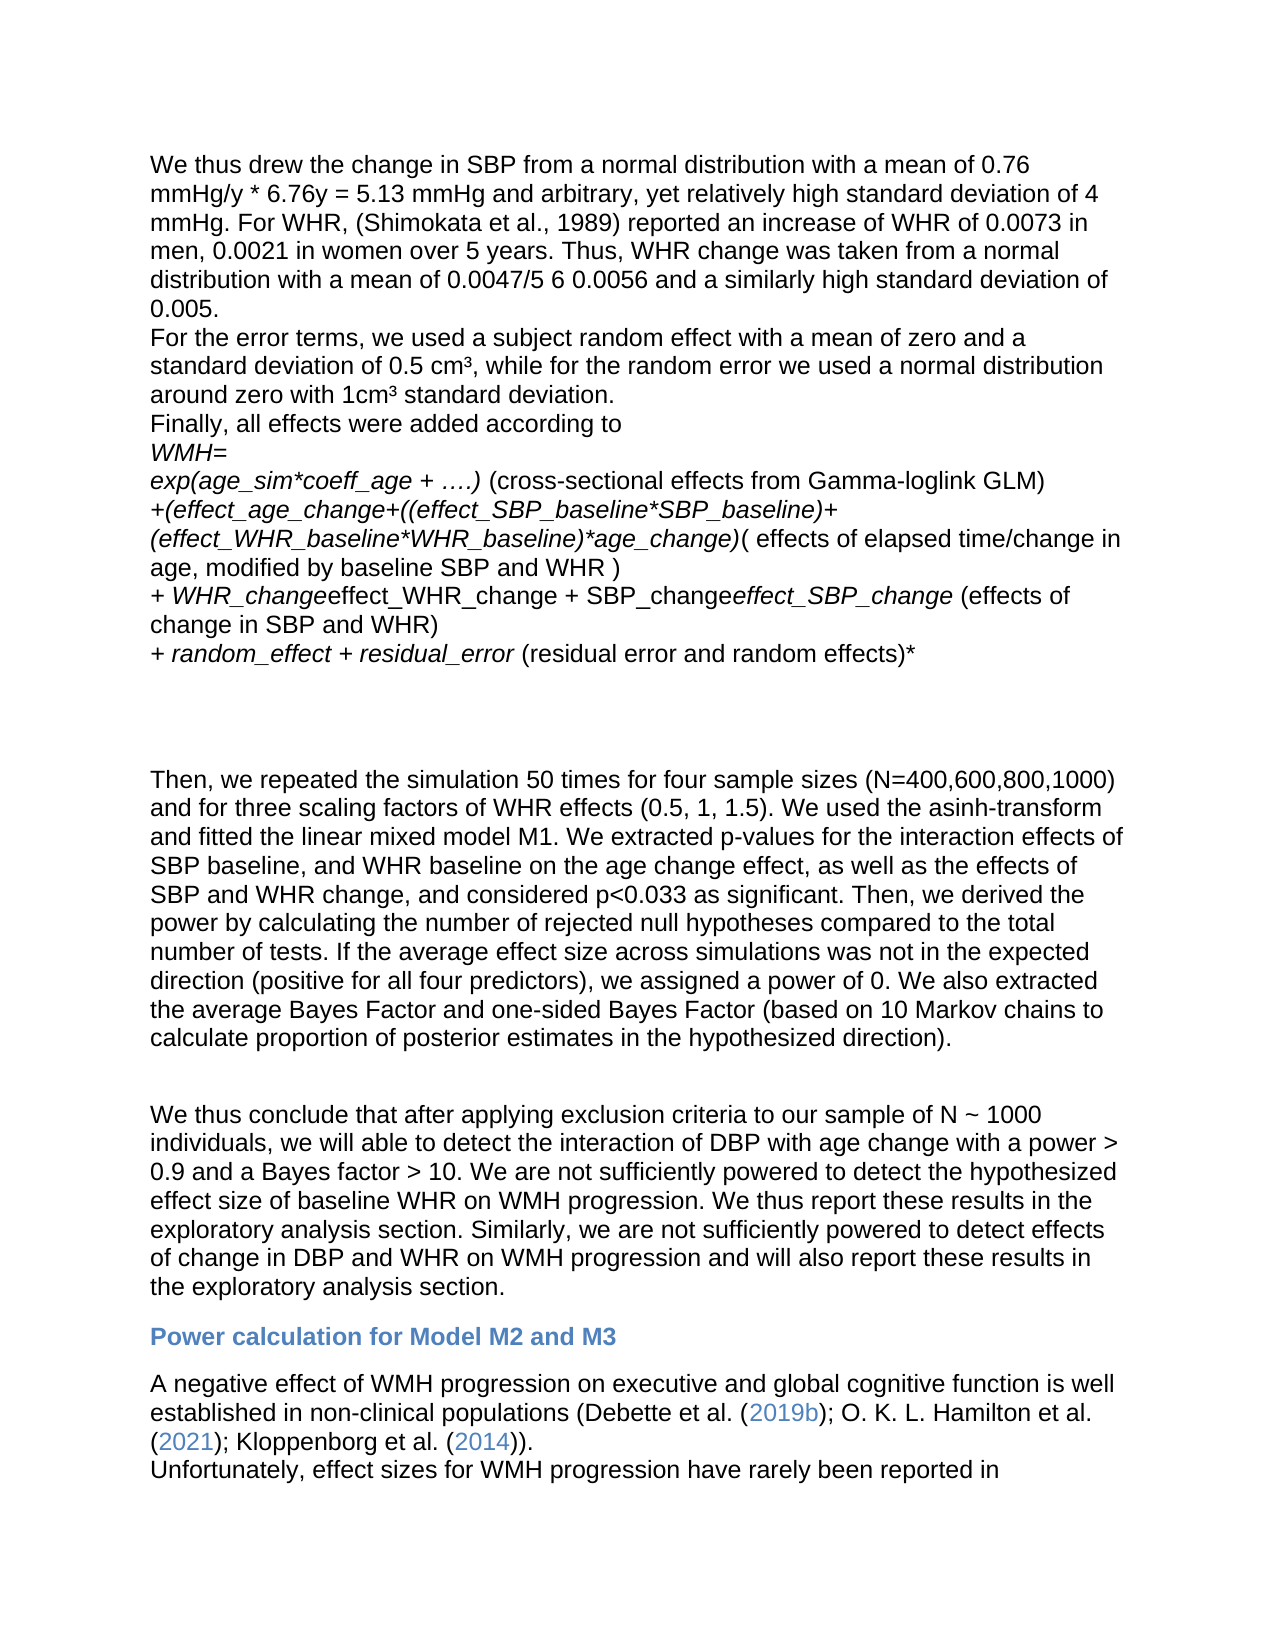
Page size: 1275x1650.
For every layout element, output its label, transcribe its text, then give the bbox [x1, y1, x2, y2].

text We thus drew the change in SBP from a normal distribution with a mean of 0.76 mmHg/y * 6.76y = 5.13 mmHg and arbitrary, yet relatively high standard deviation of 4 mmHg. For WHR, (Shimokata et al., 1989) reported an increase of WHR of 0.0073 in men, 0.0021 in women over 5 years. Thus, WHR change was taken from a normal distribution with a mean of 0.0047/5 6 0.0056 and a similarly high standard deviation of 0.005. For the error terms, we used a subject random effect with a mean of zero and a standard deviation of 0.5 cm³, while for the random error we used a normal distribution around zero with 1cm³ standard deviation. Finally, all effects were added according to WMH= exp(age_sim*coeff_age + ….) (cross-sectional effects from Gamma-loglink GLM) +(effect_age_change+((effect_SBP_baseline*SBP_baseline)+(effect_WHR_baseline*WHR_baseline)*age_change)( effects of elapsed time/change in age, modified by baseline SBP and WHR ) + WHR_changeeffect_WHR_change + SBP_changeeffect_SBP_change (effects of change in SBP and WHR) + random_effect + residual_error (residual error and random effects)* [150, 150, 1125, 667]
subtitle Power calculation for Model M2 and M3 [150, 1322, 1125, 1350]
text We thus conclude that after applying exclusion criteria to our sample of N ~ 1000 individuals, we will able to detect the interaction of DBP with age change with a power > 0.9 and a Bayes factor > 10. We are not sufficiently powered to detect the hypothesized effect size of baseline WHR on WMH progression. We thus report these results in the exploratory analysis section. Similarly, we are not sufficiently powered to detect effects of change in DBP and WHR on WMH progression and will also report these results in the exploratory analysis section. [150, 1099, 1125, 1301]
text A negative effect of WMH progression on executive and global cognitive function is well established in non-clinical populations (Debette et al. (2019b); O. K. L. Hamilton et al. (2021); Kloppenborg et al. (2014)). Unfortunately, effect sizes for WMH progression have rarely been reported in [150, 1369, 1125, 1484]
text Then, we repeated the simulation 50 times for four sample sizes (N=400,600,800,1000) and for three scaling factors of WHR effects (0.5, 1, 1.5). We used the asinh-transform and fitted the linear mixed model M1. We extracted p-values for the interaction effects of SBP baseline, and WHR baseline on the age change effect, as well as the effects of SBP and WHR change, and considered p<0.033 as significant. Then, we derived the power by calculating the number of rejected null hypotheses compared to the total number of tests. If the average effect size across simulations was not in the expected direction (positive for all four predictors), we assigned a power of 0. We also extracted the average Bayes Factor and one-sided Bayes Factor (based on 10 Markov chains to calculate proportion of posterior estimates in the hypothesized direction). [150, 736, 1125, 1081]
